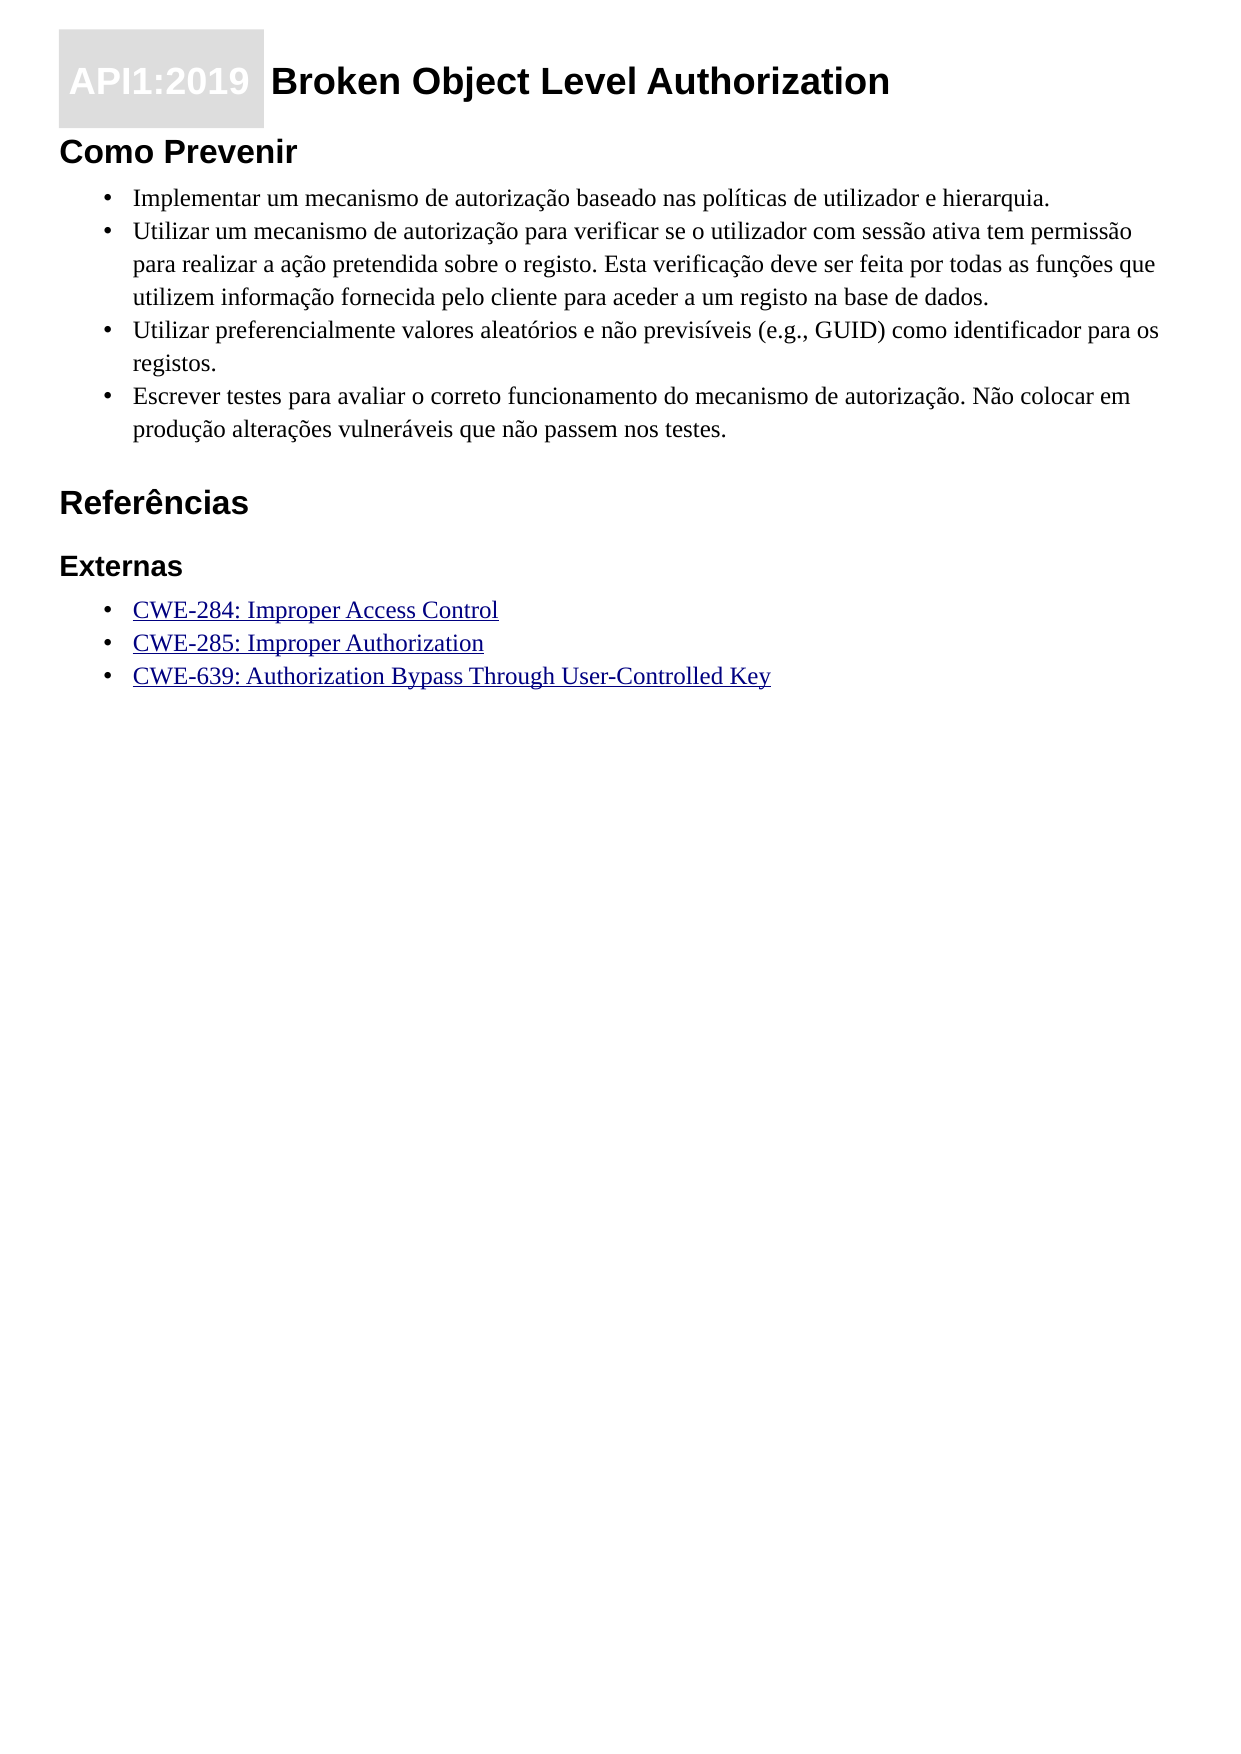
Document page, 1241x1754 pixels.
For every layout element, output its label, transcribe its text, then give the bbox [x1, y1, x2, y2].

list CWE-285: Improper Authorization [103, 628, 1181, 657]
list Utilizar um mecanismo de autorização para verificar se o utilizador com sessão ativa tem permissão para realizar a ação pretendida sobre o registo. Esta verificação deve ser feita por todas as funções que utilizem informação fornecida pelo cliente para aceder a um registo na base de dados. [103, 216, 1181, 311]
list Implementar um mecanismo de autorização baseado nas políticas de utilizador e hierarquia. [103, 183, 1181, 212]
subtitle Referências [59, 483, 1181, 522]
list Escrever testes para avaliar o correto funcionamento do mecanismo de autorização. Não colocar em produção alterações vulneráveis que não passem nos testes. [103, 381, 1181, 443]
list CWE-284: Improper Access Control [103, 595, 1181, 624]
subtitle Externas [59, 549, 1181, 582]
subtitle Como Prevenir [59, 132, 1181, 171]
list CWE-639: Authorization Bypass Through User-Controlled Key [103, 661, 1181, 690]
list Utilizar preferencialmente valores aleatórios e não previsíveis (e.g., GUID) como identificador para os registos. [103, 315, 1181, 377]
